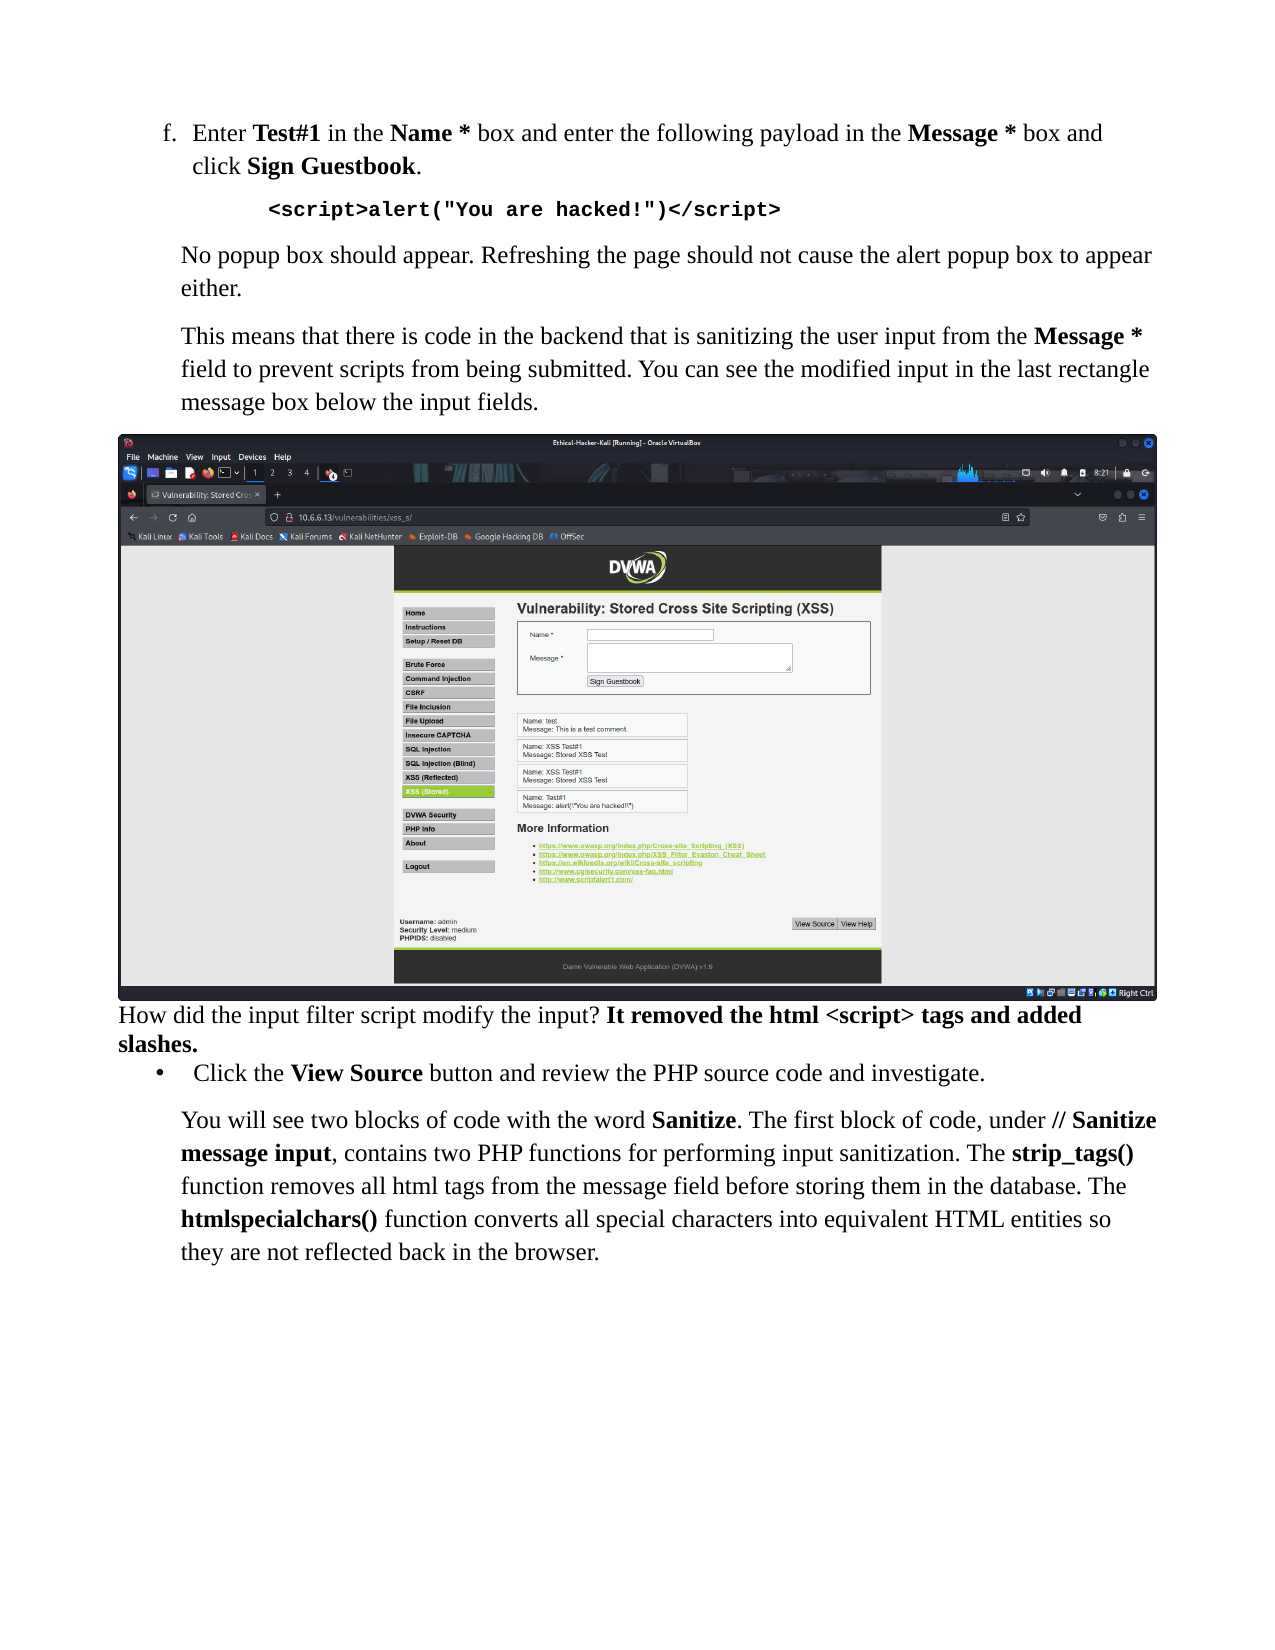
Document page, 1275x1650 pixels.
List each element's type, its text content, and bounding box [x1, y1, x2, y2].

list Enter Test#1 in the Name * box and enter the following payload in the Message * box and click Sign Guestbook. [162, 118, 1157, 180]
list Click the View Source button and review the PHP source code and investigate. [156, 1058, 1157, 1086]
text You will see two blocks of code with the word Sanitize. The first block of code, under // Sanitize message input, contains two PHP functions for performing input sanitization. The strip_tags() function removes all html tags from the message field before storing them in the database. The htmlspecialchars() function converts all special characters into equivalent HTML entities so they are not reflected back in the browser. [181, 1105, 1157, 1266]
text <script>alert("You are hacked!")</script> [268, 199, 1157, 222]
text How did the input filter script modify the input? It removed the html <script> tags and added slashes. [118, 1001, 1157, 1058]
text This means that there is code in the backend that is sanitizing the user input from the Message * field to prevent scripts from being submitted. You can see the modified input in the last rectangle message box below the input fields. [181, 321, 1157, 416]
text No popup box should appear. Refreshing the page should not cause the alert popup box to appear either. [181, 241, 1157, 302]
picture [118, 434, 1157, 1001]
